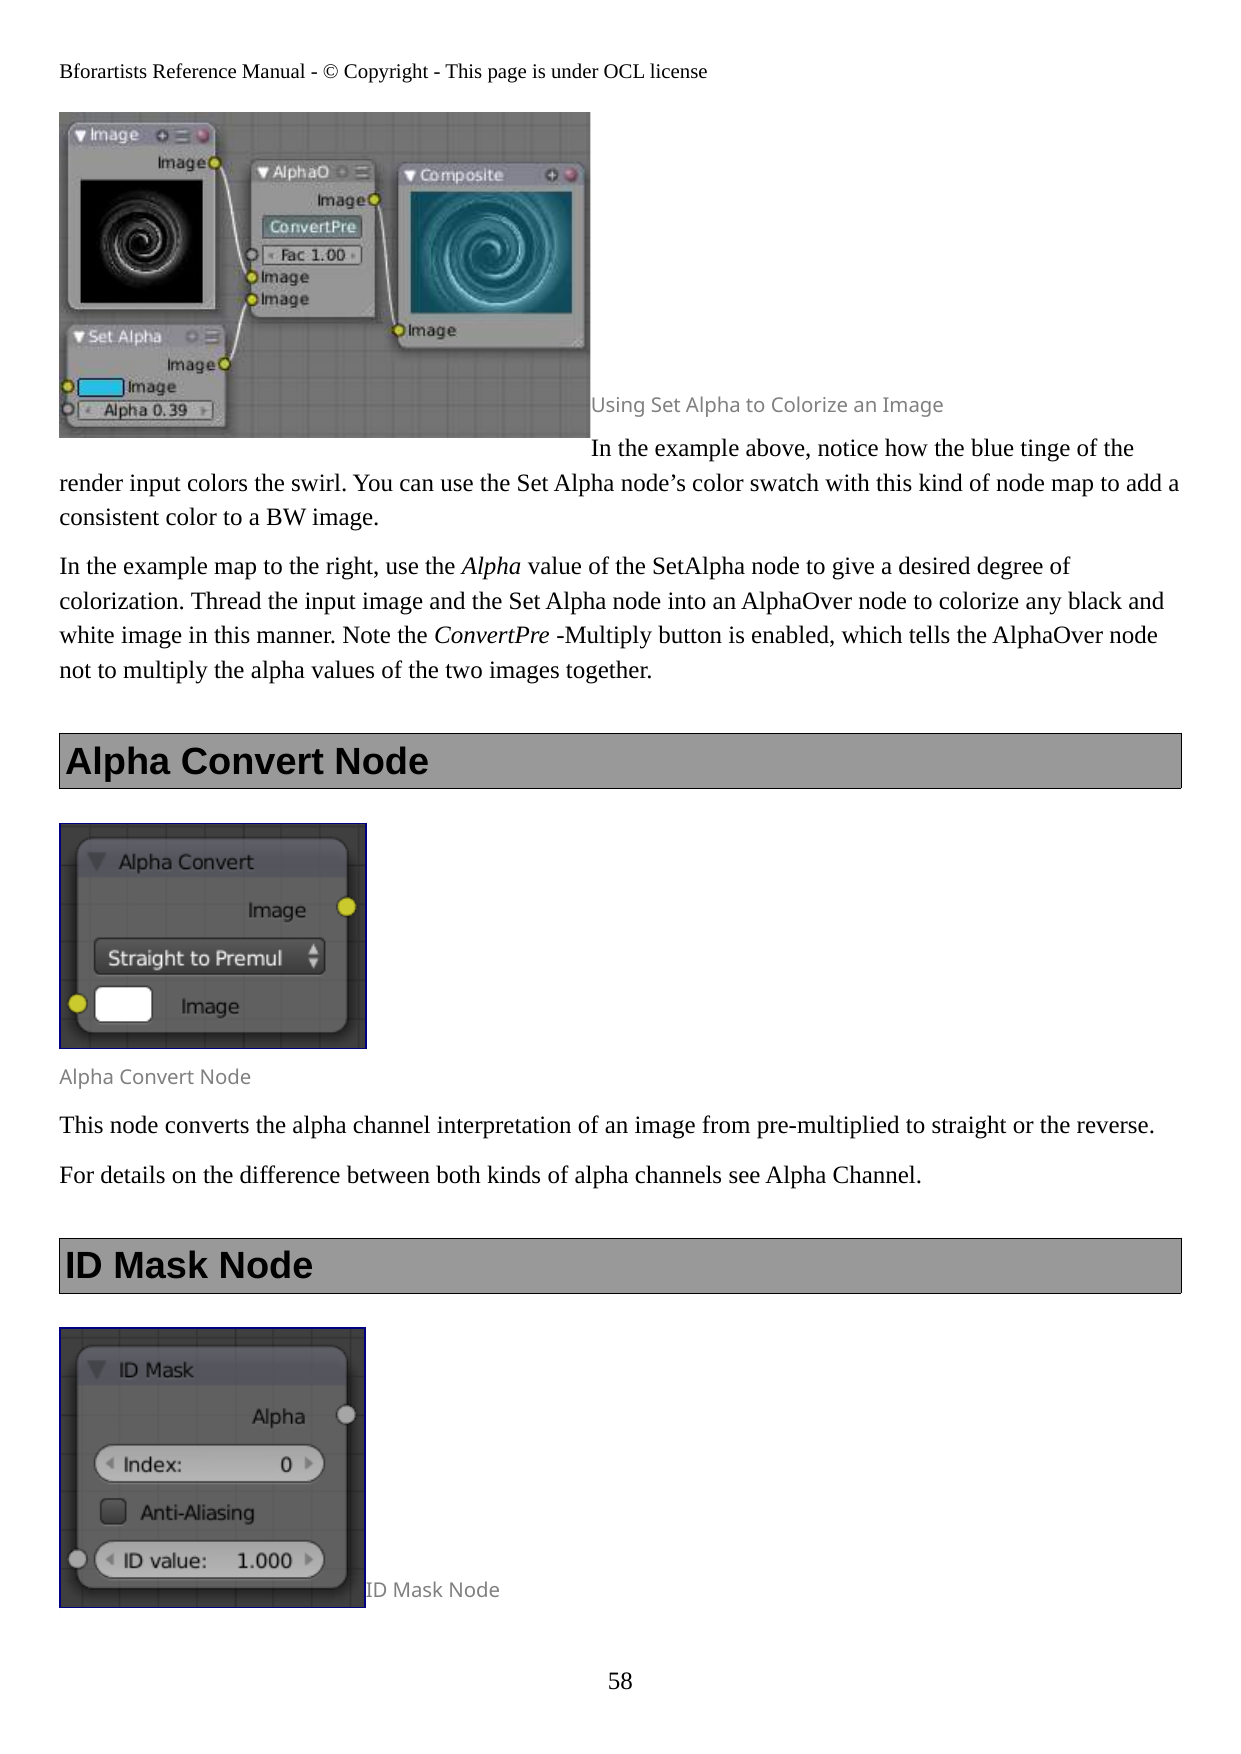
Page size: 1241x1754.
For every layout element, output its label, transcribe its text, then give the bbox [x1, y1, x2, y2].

picture [59, 112, 591, 438]
text Using Set Alpha to Colorize an Image [591, 388, 1181, 419]
text Alpha Convert Node [59, 1063, 1181, 1091]
table_header Alpha Convert Node [60, 734, 1181, 788]
text For details on the difference between both kinds of alpha channels see Alpha Channel. [59, 1160, 1181, 1188]
picture [61, 824, 365, 1048]
text In the example map to the right, use the Alpha value of the SetAlpha node to give a desired degree of colorization. Thread the input image and the Set Alpha node into an AlphaOver node to colorize any black and white image in this manner. Note the ConvertPre -Multiply button is enabled, which tells the AlphaOver node not to multiply the alpha values of the two images together. [59, 551, 1181, 684]
table_header ID Mask Node [60, 1239, 1181, 1293]
picture [61, 1329, 364, 1607]
text ID Mask Node [366, 1573, 1181, 1604]
text In the example above, notice how the blue tinge of the render input colors the swirl. You can use the Set Alpha node’s color swatch with this kind of node map to add a consistent color to a BW image. [59, 433, 1181, 531]
text This node converts the alpha channel interpretation of an image from pre-multiplied to straight or the reverse. [59, 1111, 1181, 1139]
